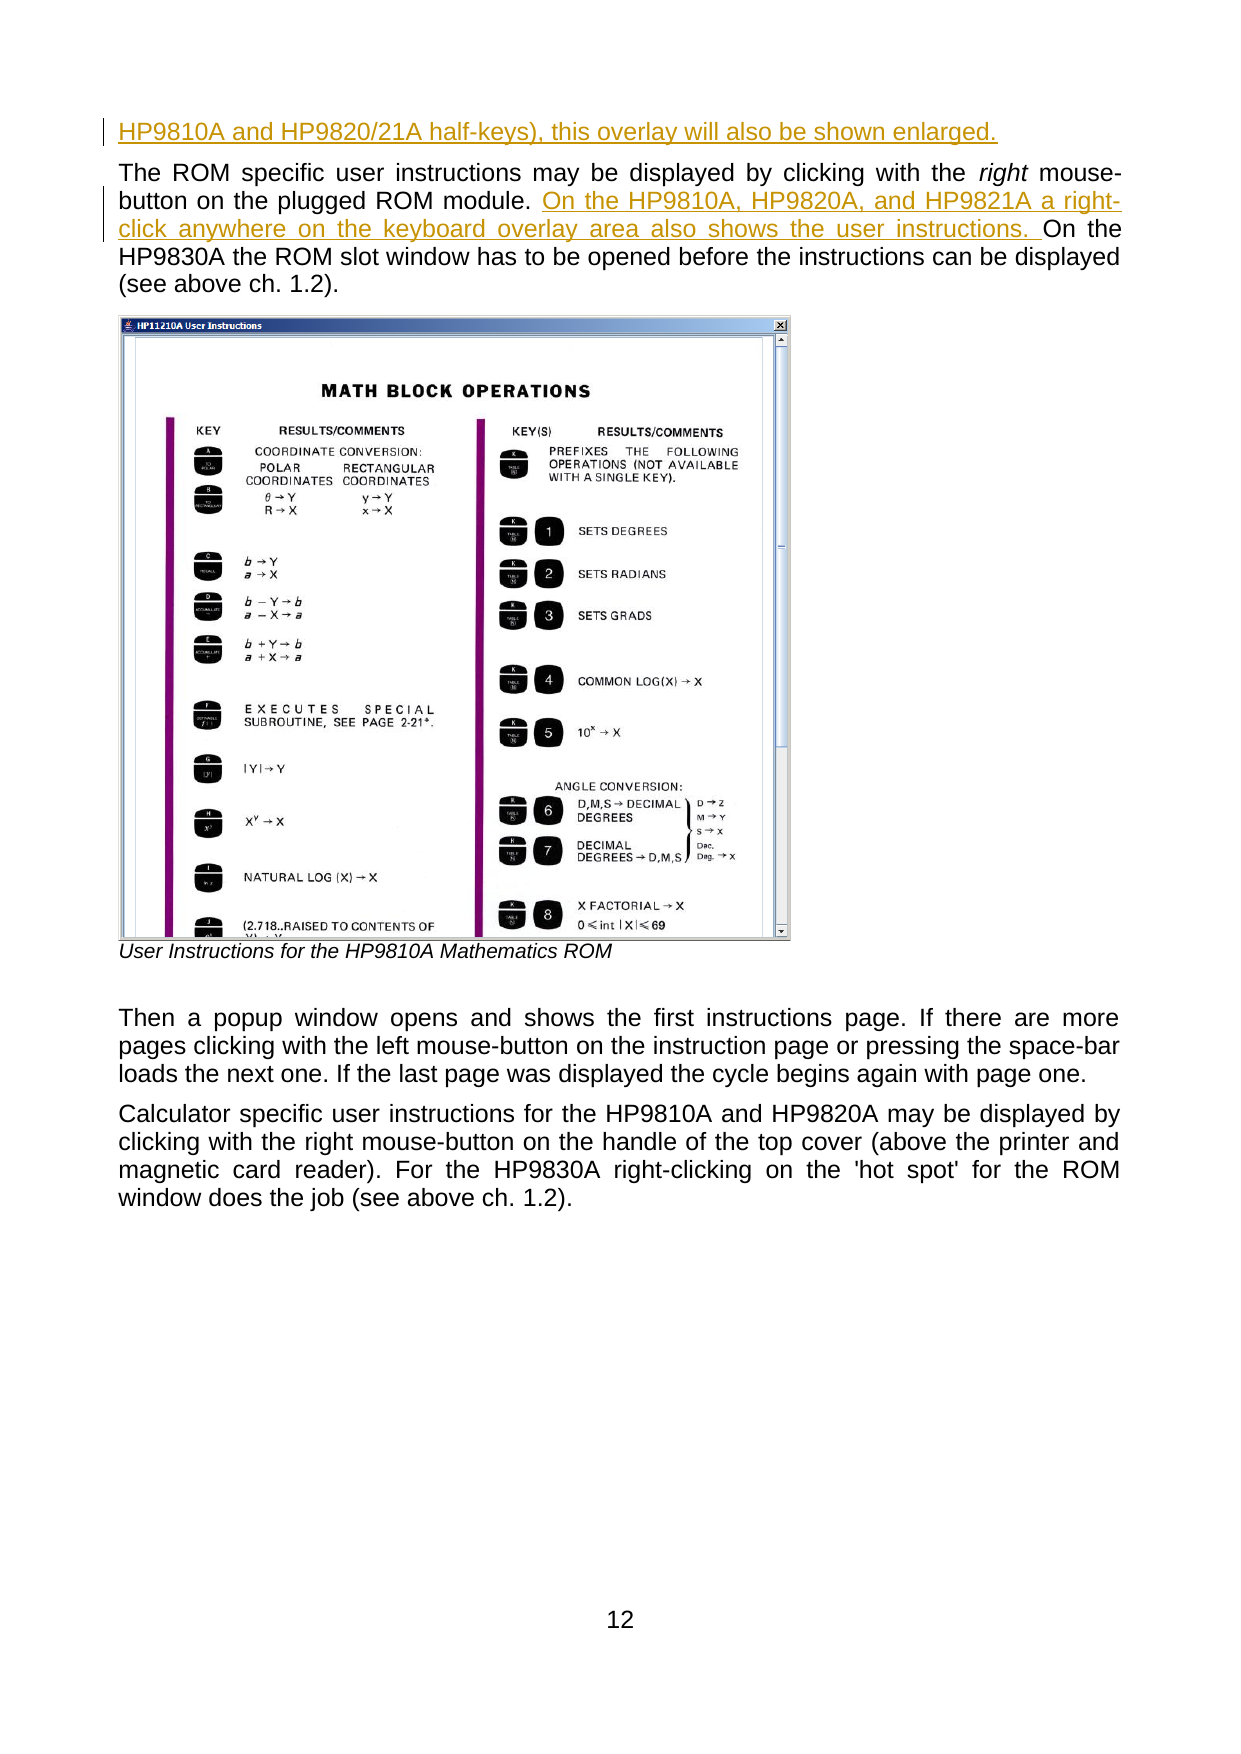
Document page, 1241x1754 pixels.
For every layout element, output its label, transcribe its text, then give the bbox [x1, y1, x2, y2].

text The ROM specific user instructions may be displayed by clicking with the right mouse-button on the plugged ROM module. On the HP9810A, HP9820A, and HP9821A a right-click anywhere on the keyboard overlay area also shows the user instructions. On the HP9830A the ROM slot window has to be opened before the instructions can be displayed (see above ch. 1.2). [118, 158, 1122, 298]
text HP9810A and HP9820/21A half-keys), this overlay will also be shown enlarged. [118, 118, 1122, 146]
text User Instructions for the HP9810A Mathematics ROM [118, 941, 790, 963]
picture [118, 315, 791, 941]
text Then a popup window opens and shows the first instructions page. If there are more pages clicking with the left mouse-button on the instruction page or pressing the space-bar loads the next one. If the last page was displayed the cycle begins again with page one. [118, 1004, 1122, 1087]
text Calculator specific user instructions for the HP9810A and HP9820A may be displayed by clicking with the right mouse-button on the handle of the top cover (above the printer and magnetic card reader). For the HP9830A right-clicking on the 'hot spot' for the ROM window does the job (see above ch. 1.2). [118, 1100, 1122, 1212]
